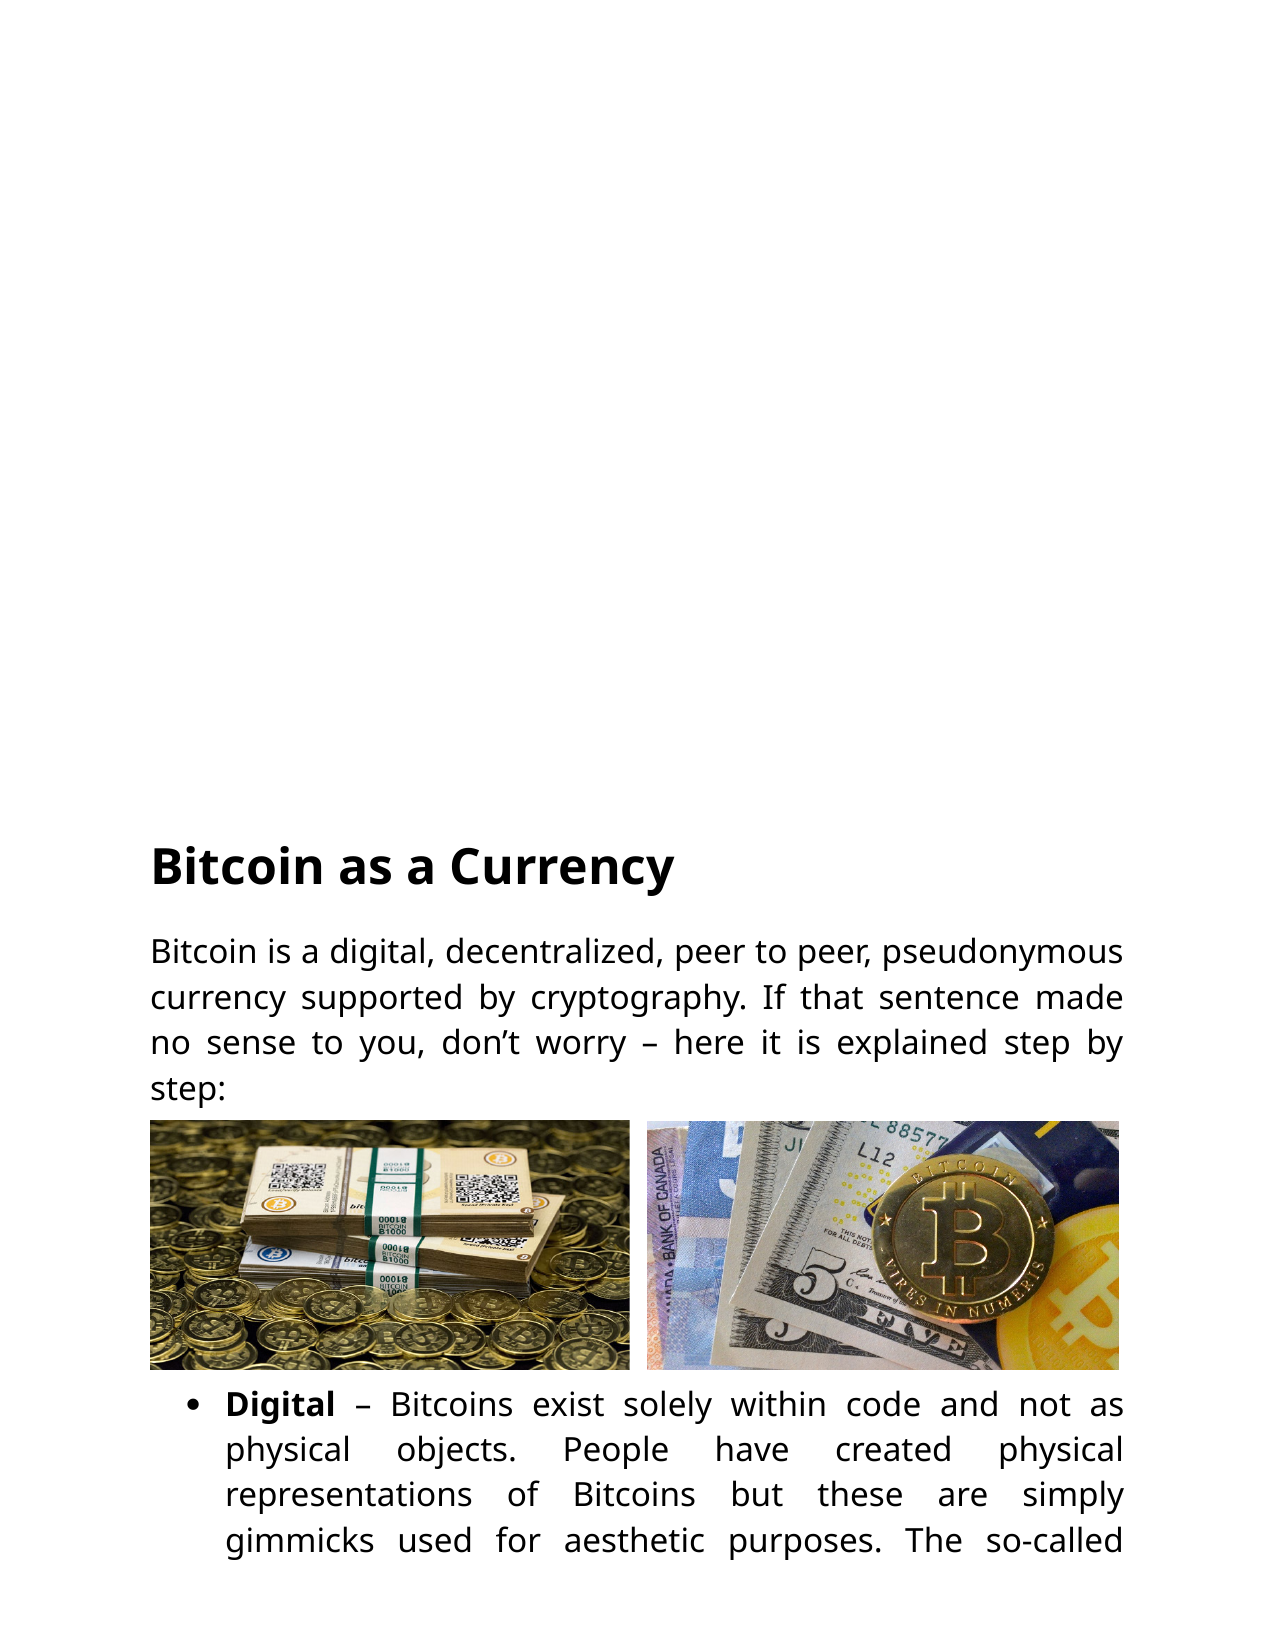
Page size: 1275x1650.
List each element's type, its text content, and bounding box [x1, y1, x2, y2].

picture [150, 1120, 630, 1370]
list Digital – Bitcoins exist solely within code and not as physical objects. People have created physical representations of Bitcoins but these are simply gimmicks used for aesthetic purposes. The so-called [187, 1380, 1125, 1562]
picture [647, 1121, 1119, 1370]
subtitle Bitcoin as a Currency [150, 831, 1125, 899]
text Bitcoin is a digital, decentralized, peer to peer, pseudonymous currency supported by cryptography. If that sentence made no sense to you, don’t worry – here it is explained step by step: [150, 928, 1125, 1110]
